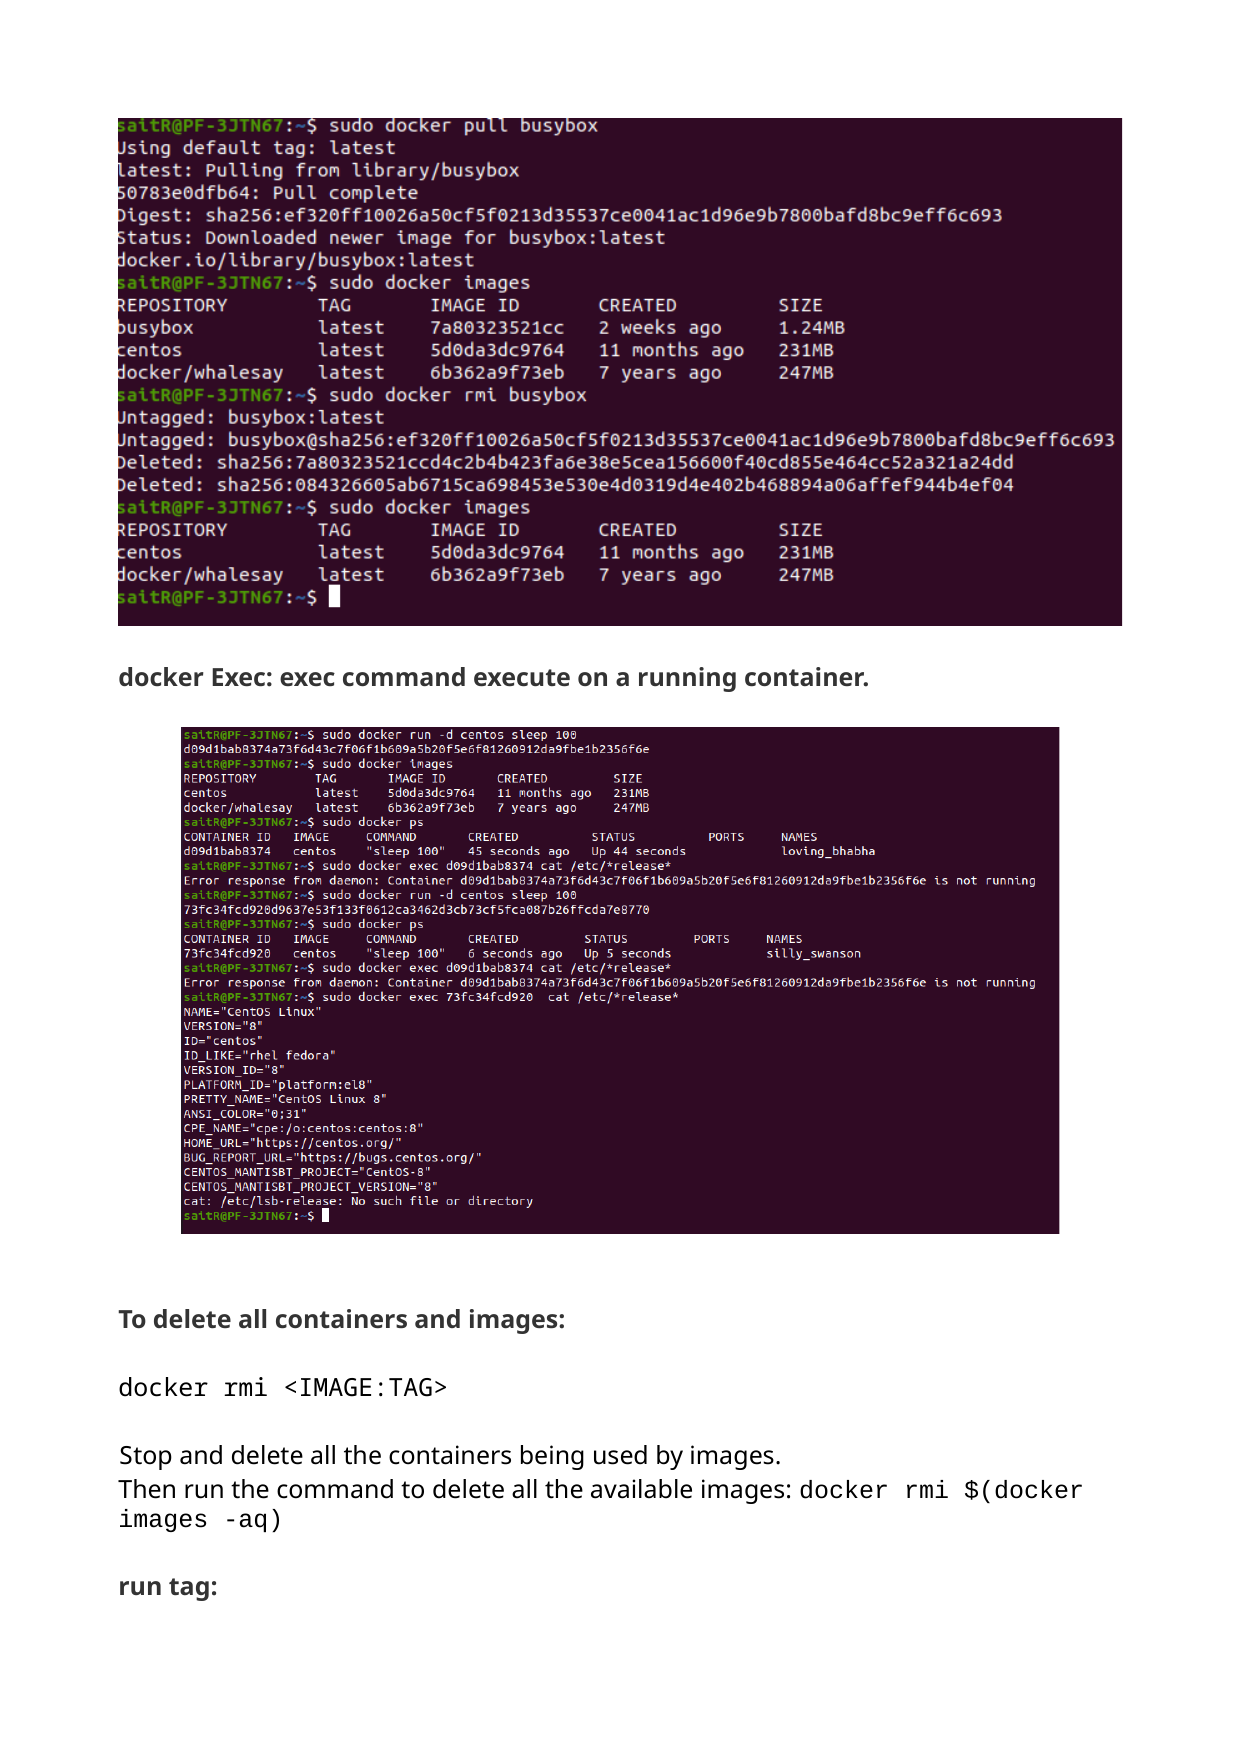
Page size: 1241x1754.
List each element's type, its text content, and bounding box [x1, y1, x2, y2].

text Stop and delete all the containers being used by images. Then run the command to delete all the available images: docker rmi $(docker images -aq) [118, 1438, 1122, 1535]
text To delete all containers and images: [118, 1302, 1122, 1336]
picture [181, 727, 1060, 1234]
picture [118, 118, 1123, 626]
text run tag: [118, 1569, 1122, 1603]
text docker rmi <IMAGE:TAG> [118, 1370, 1122, 1404]
text docker Exec: exec command execute on a running container. [118, 660, 1122, 694]
